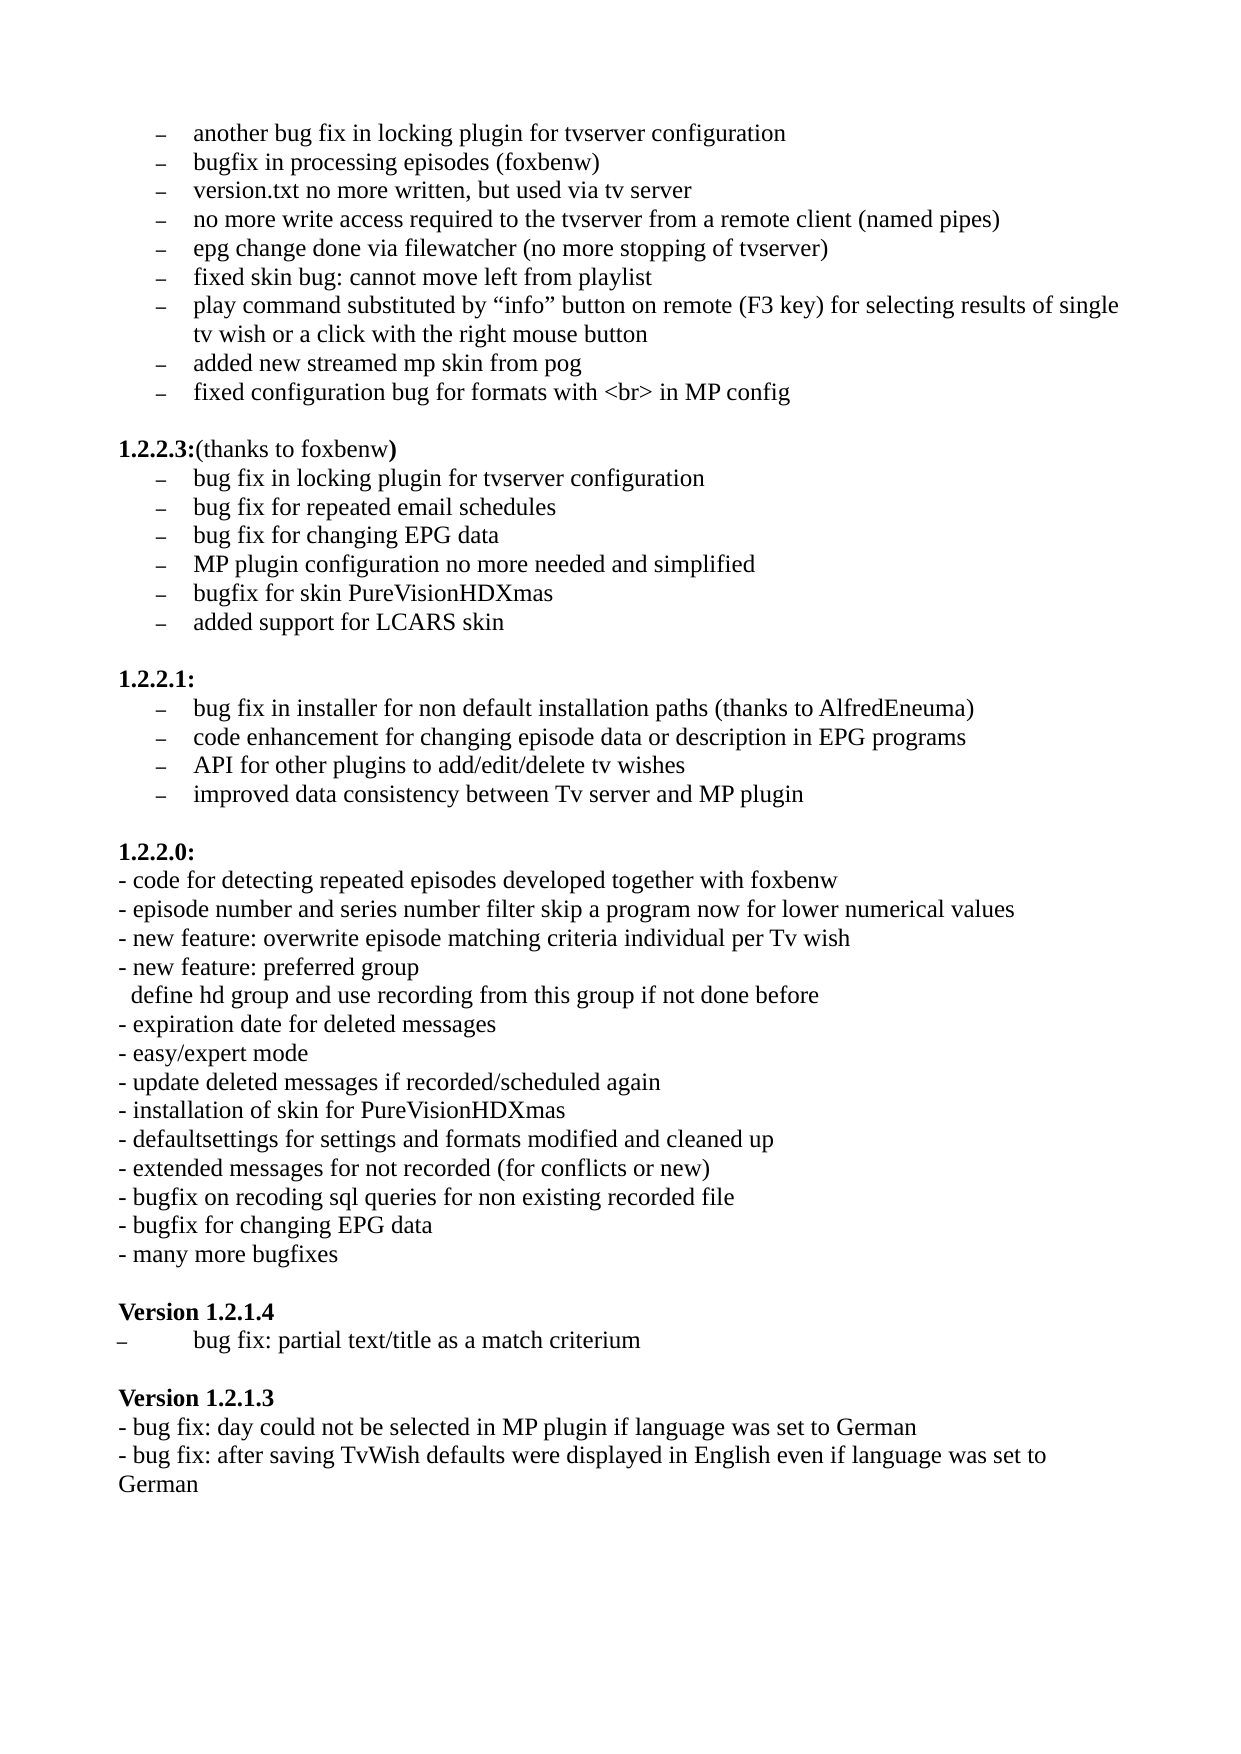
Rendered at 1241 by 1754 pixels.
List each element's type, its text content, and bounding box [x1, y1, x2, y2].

text - defaultsettings for settings and formats modified and cleaned up [118, 1124, 1122, 1153]
list bugfix for skin PureVisionHDXmas [156, 578, 1122, 607]
text - new feature: preferred group [118, 952, 1122, 981]
list version.txt no more written, but used via tv server [156, 176, 1122, 204]
text - expiration date for deleted messages [118, 1009, 1122, 1038]
text - bug fix: after saving TvWish defaults were displayed in English even if language was set to German [118, 1441, 1122, 1498]
text - bugfix on recoding sql queries for non existing recorded file [118, 1182, 1122, 1211]
list bug fix for changing EPG data [156, 521, 1122, 549]
text - extended messages for not recorded (for conflicts or new) [118, 1153, 1122, 1182]
list fixed configuration bug for formats with <br> in MP config [156, 377, 1122, 406]
text - update deleted messages if recorded/scheduled again [118, 1067, 1122, 1096]
text - bug fix: day could not be selected in MP plugin if language was set to German [118, 1412, 1122, 1441]
list another bug fix in locking plugin for tvserver configuration [156, 118, 1122, 147]
text Version 1.2.1.4 [118, 1297, 1122, 1326]
text - new feature: overwrite episode matching criteria individual per Tv wish [118, 923, 1122, 952]
list ^ Version 1.2.1.3 [0, 1383, 1122, 1412]
text 1.2.2.0: [118, 837, 1122, 866]
text - many more bugfixes [118, 1239, 1122, 1268]
list epg change done via filewatcher (no more stopping of tvserver) [156, 233, 1122, 262]
text - easy/expert mode [118, 1038, 1122, 1067]
list no more write access required to the tvserver from a remote client (named pipes) [156, 204, 1122, 233]
list bug fix for repeated email schedules [156, 492, 1122, 521]
list bug fix in locking plugin for tvserver configuration [156, 463, 1122, 492]
list fixed skin bug: cannot move left from playlist [156, 262, 1122, 291]
text - installation of skin for PureVisionHDXmas [118, 1096, 1122, 1124]
text - code for detecting repeated episodes developed together with foxbenw [118, 866, 1122, 894]
text - episode number and series number filter skip a program now for lower numerical values [118, 894, 1122, 923]
text 1.2.2.1: [118, 664, 1122, 693]
list bug fix: partial text/title as a match criterium [117, 1326, 1122, 1354]
list code enhancement for changing episode data or description in EPG programs [156, 722, 1122, 751]
text define hd group and use recording from this group if not done before [118, 981, 1122, 1009]
list MP plugin configuration no more needed and simplified [156, 549, 1122, 578]
list bugfix in processing episodes (foxbenw) [156, 147, 1122, 176]
list improved data consistency between Tv server and MP plugin [156, 779, 1122, 808]
list play command substituted by “info” button on remote (F3 key) for selecting results of single tv wish or a click with the right mouse button [156, 291, 1122, 348]
list added new streamed mp skin from pog [156, 348, 1122, 377]
list bug fix in installer for non default installation paths (thanks to AlfredEneuma) [156, 693, 1122, 722]
list API for other plugins to add/edit/delete tv wishes [156, 751, 1122, 779]
text - bugfix for changing EPG data [118, 1211, 1122, 1239]
text 1.2.2.3:(thanks to foxbenw) [118, 434, 1122, 463]
list added support for LCARS skin [156, 607, 1122, 636]
